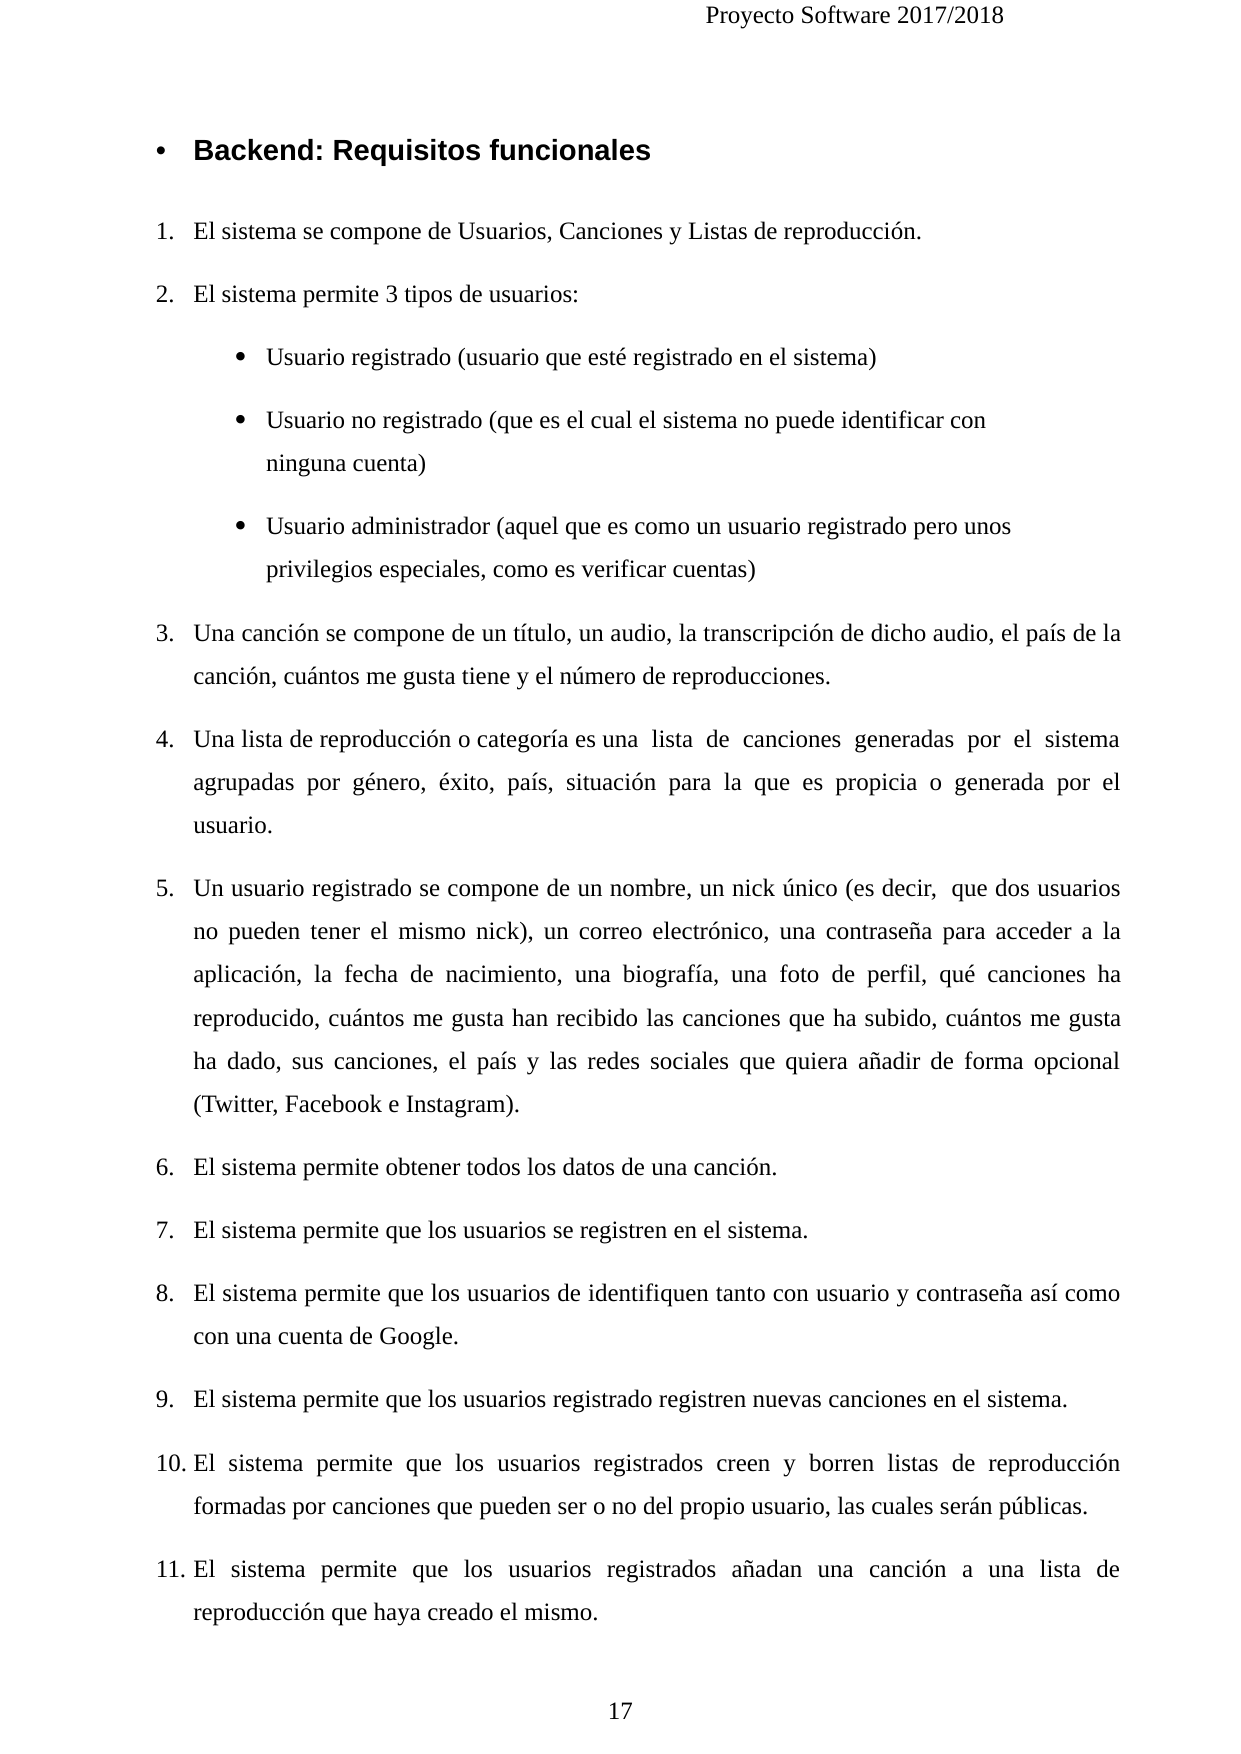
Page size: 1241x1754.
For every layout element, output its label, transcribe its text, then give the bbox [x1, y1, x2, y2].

list El sistema permite que los usuarios registrado registren nuevas canciones en el sistema. [156, 1384, 1122, 1413]
list Usuario registrado (usuario que esté registrado en el sistema) [236, 342, 1122, 371]
list Una canción se compone de un título, un audio, la transcripción de dicho audio, el país de la canción, cuántos me gusta tiene y el número de reproducciones. [156, 618, 1122, 689]
list Una lista de reproducción o categoría es una lista de canciones generadas por el sistema agrupadas por género, éxito, país, situación para la que es propicia o generada por el usuario. [156, 724, 1122, 839]
list Usuario no registrado (que es el cual el sistema no puede identificar con ninguna cuenta) [236, 405, 1122, 477]
list El sistema permite obtener todos los datos de una canción. [156, 1152, 1122, 1181]
subtitle Backend: Requisitos funcionales [156, 133, 1122, 166]
list El sistema permite que los usuarios se registren en el sistema. [156, 1215, 1122, 1244]
list El sistema permite que los usuarios de identifiquen tanto con usuario y contraseña así como con una cuenta de Google. [156, 1278, 1122, 1350]
list El sistema permite 3 tipos de usuarios: [156, 279, 1122, 308]
list El sistema se compone de Usuarios, Canciones y Listas de reproducción. [156, 216, 1122, 244]
list Un usuario registrado se compone de un nombre, un nick único (es decir, que dos usuarios no pueden tener el mismo nick), un correo electrónico, una contraseña para acceder a la aplicación, la fecha de nacimiento, una biografía, una foto de perfil, qué canciones ha reproducido, cuántos me gusta han recibido las canciones que ha subido, cuántos me gusta ha dado, sus canciones, el país y las redes sociales que quiera añadir de forma opcional (Twitter, Facebook e Instagram). [156, 873, 1122, 1118]
list El sistema permite que los usuarios registrados añadan una canción a una lista de reproducción que haya creado el mismo. [156, 1554, 1122, 1626]
list Usuario administrador (aquel que es como un usuario registrado pero unos privilegios especiales, como es verificar cuentas) [236, 511, 1122, 583]
list El sistema permite que los usuarios registrados creen y borren listas de reproducción formadas por canciones que pueden ser o no del propio usuario, las cuales serán públicas. [156, 1448, 1122, 1519]
